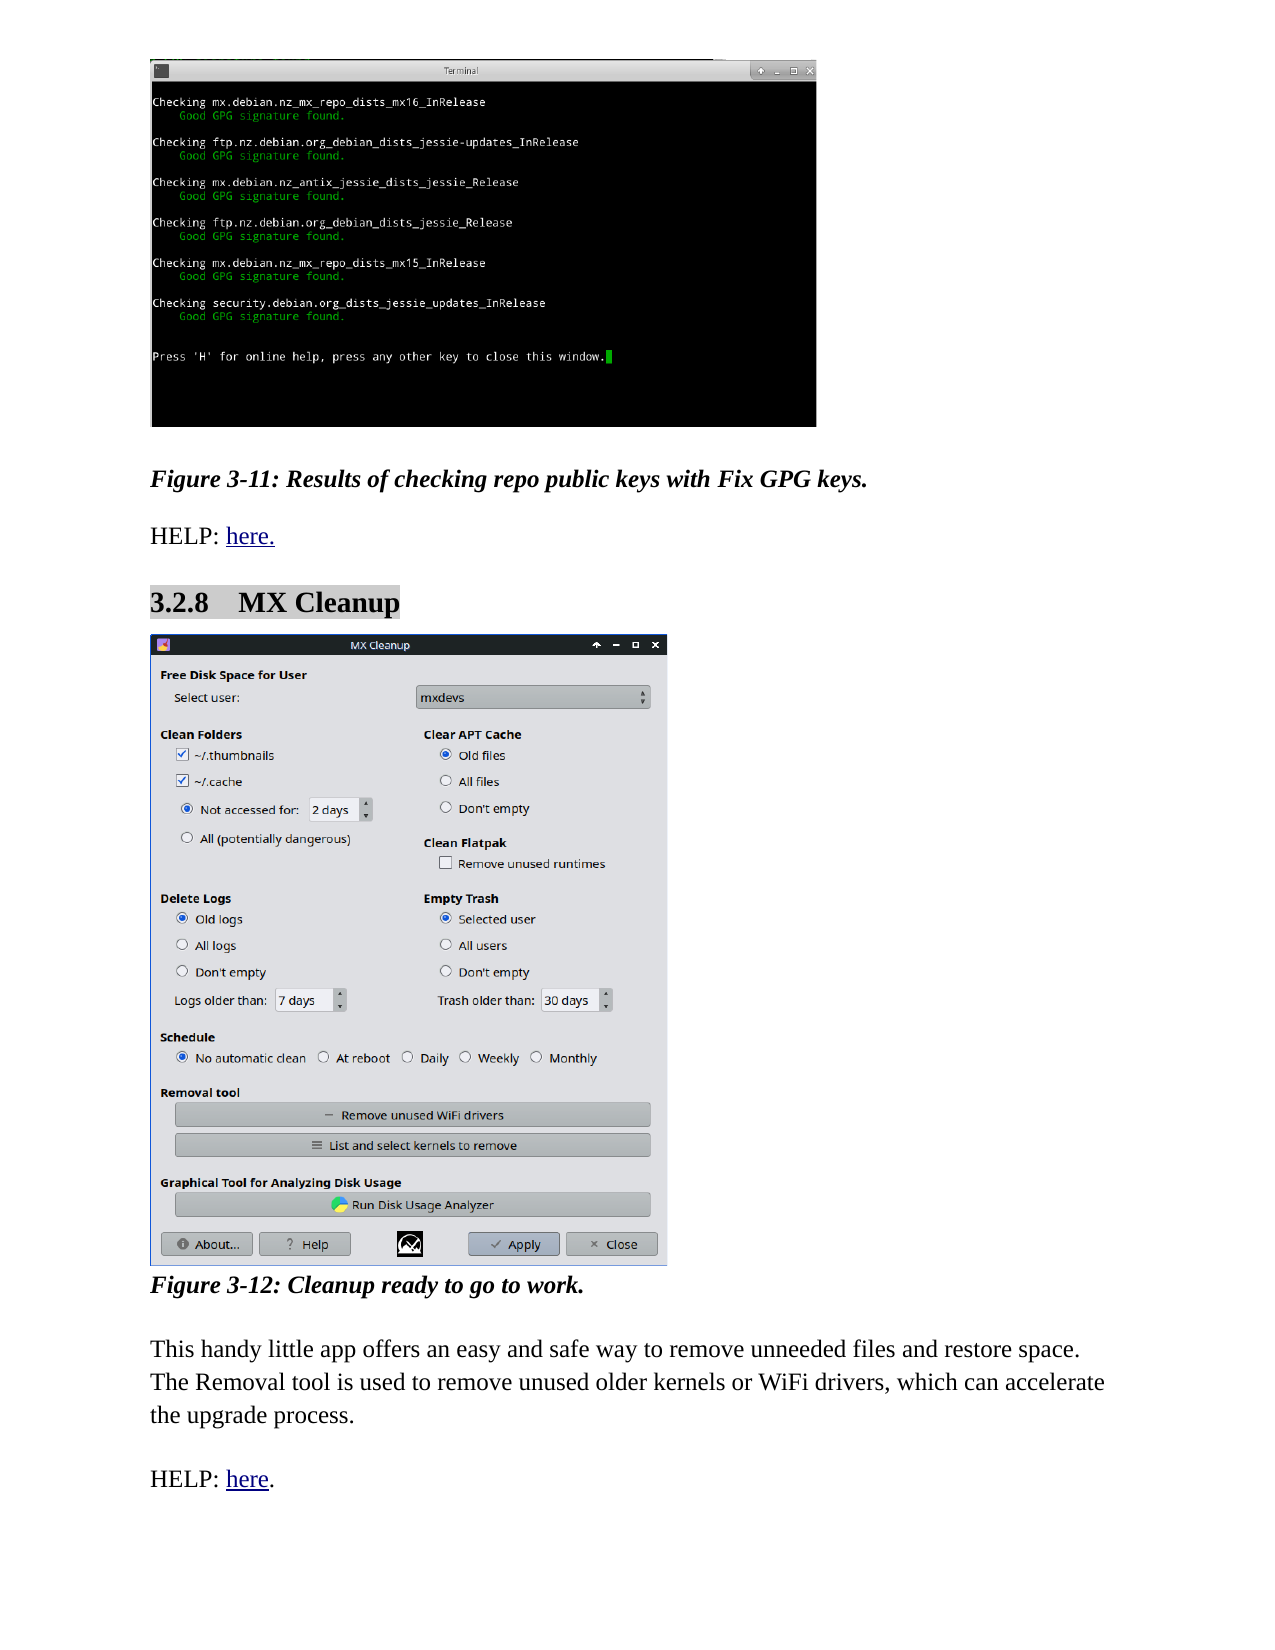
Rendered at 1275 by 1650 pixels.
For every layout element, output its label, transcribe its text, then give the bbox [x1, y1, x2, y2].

subtitle 3.2.8 MX Cleanup [400, 585, 1125, 619]
subtitle 3.2.8 MX Cleanup [194, 585, 209, 619]
text Figure 3-11: Results of checking repo public keys with Fix GPG keys. [150, 464, 1110, 493]
text Figure 3-12: Cleanup ready to go to work. [150, 650, 1125, 1298]
picture [150, 634, 668, 1266]
text HELP: here. [150, 1464, 1125, 1493]
text This handy little app offers an easy and safe way to remove unneeded files and restore space. The Removal tool is used to remove unused older kernels or WiFi drivers, which can accelerate the upgrade process. [150, 1334, 1125, 1429]
picture [150, 59, 817, 427]
text HELP: here. [150, 521, 1125, 550]
